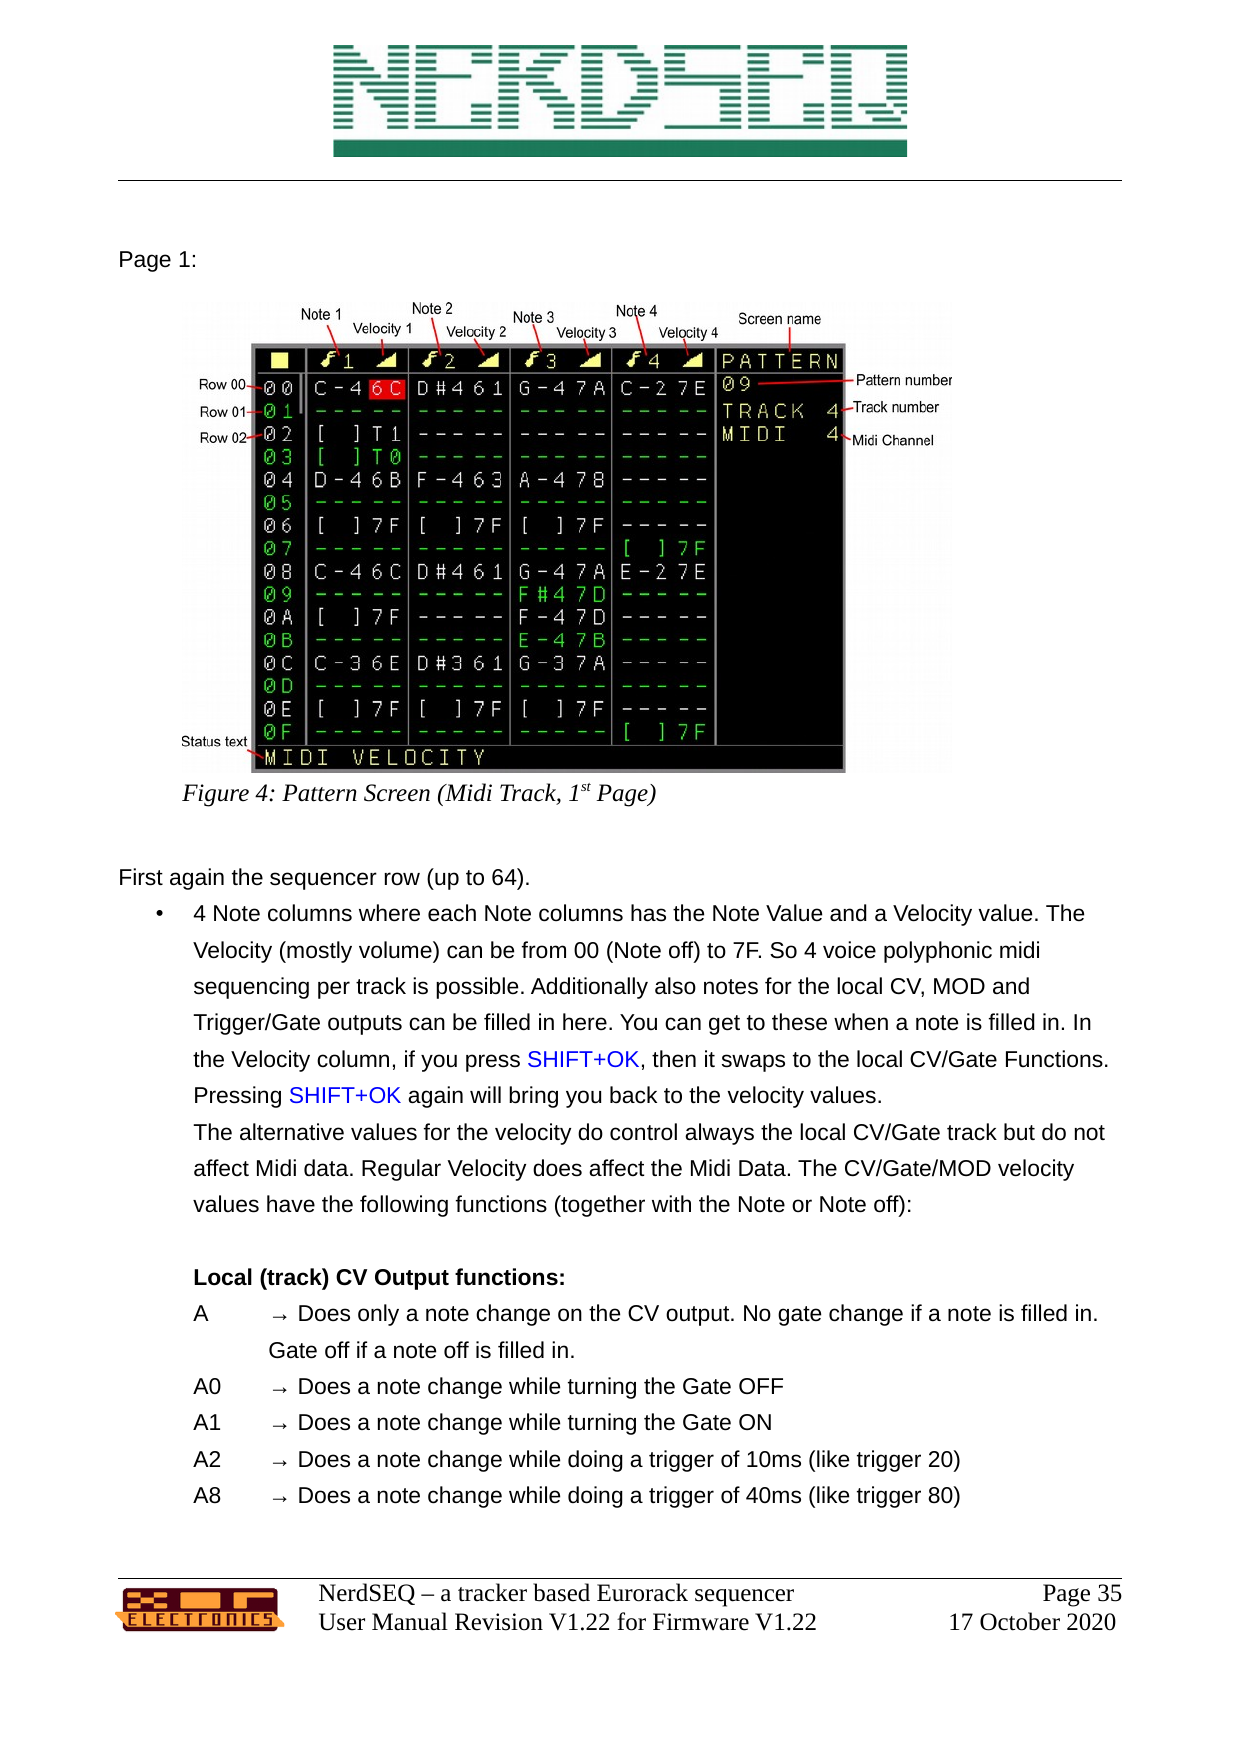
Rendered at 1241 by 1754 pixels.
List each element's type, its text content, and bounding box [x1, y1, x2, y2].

picture [333, 45, 908, 157]
list The alternative values for the velocity do control always the local CV/Gate track but do not affect Midi data. Regular Velocity does affect the Midi Data. The CV/Gate/MOD velocity values have the following functions (together with the Note or Note off): [156, 1118, 1122, 1217]
text A1 → Does a note change while turning the Gate ON [118, 1409, 1122, 1436]
text A8 → Does a note change while doing a trigger of 40ms (like trigger 80) [118, 1482, 1122, 1508]
picture [182, 302, 952, 773]
picture [115, 1584, 285, 1634]
text A2 → Does a note change while doing a trigger of 10ms (like trigger 20) [118, 1446, 1122, 1472]
text First again the sequencer row (up to 64). [118, 864, 1122, 890]
list A → Does only a note change on the CV output. No gate change if a note is filled in. Gate off if a note off is filled in. [156, 1300, 1122, 1363]
text Local (track) CV Output functions: [118, 1264, 1122, 1290]
text Figure 4: Pattern Screen (Midi Track, 1st Page) [182, 773, 952, 807]
text Page 1: [118, 246, 1122, 272]
list 4 Note columns where each Note columns has the Note Value and a Velocity value. The Velocity (mostly volume) can be from 00 (Note off) to 7F. So 4 voice polyphonic midi sequencing per track is possible. Additionally also notes for the local CV, MOD and Trigger/Gate outputs can be filled in here. You can get to these when a note is filled in. In the Velocity column, if you press SHIFT+OK, then it swaps to the local CV/Gate Functions. Pressing SHIFT+OK again will bring you back to the velocity values. [156, 900, 1122, 1108]
list A0 → Does a note change while turning the Gate OFF [156, 1373, 1122, 1399]
